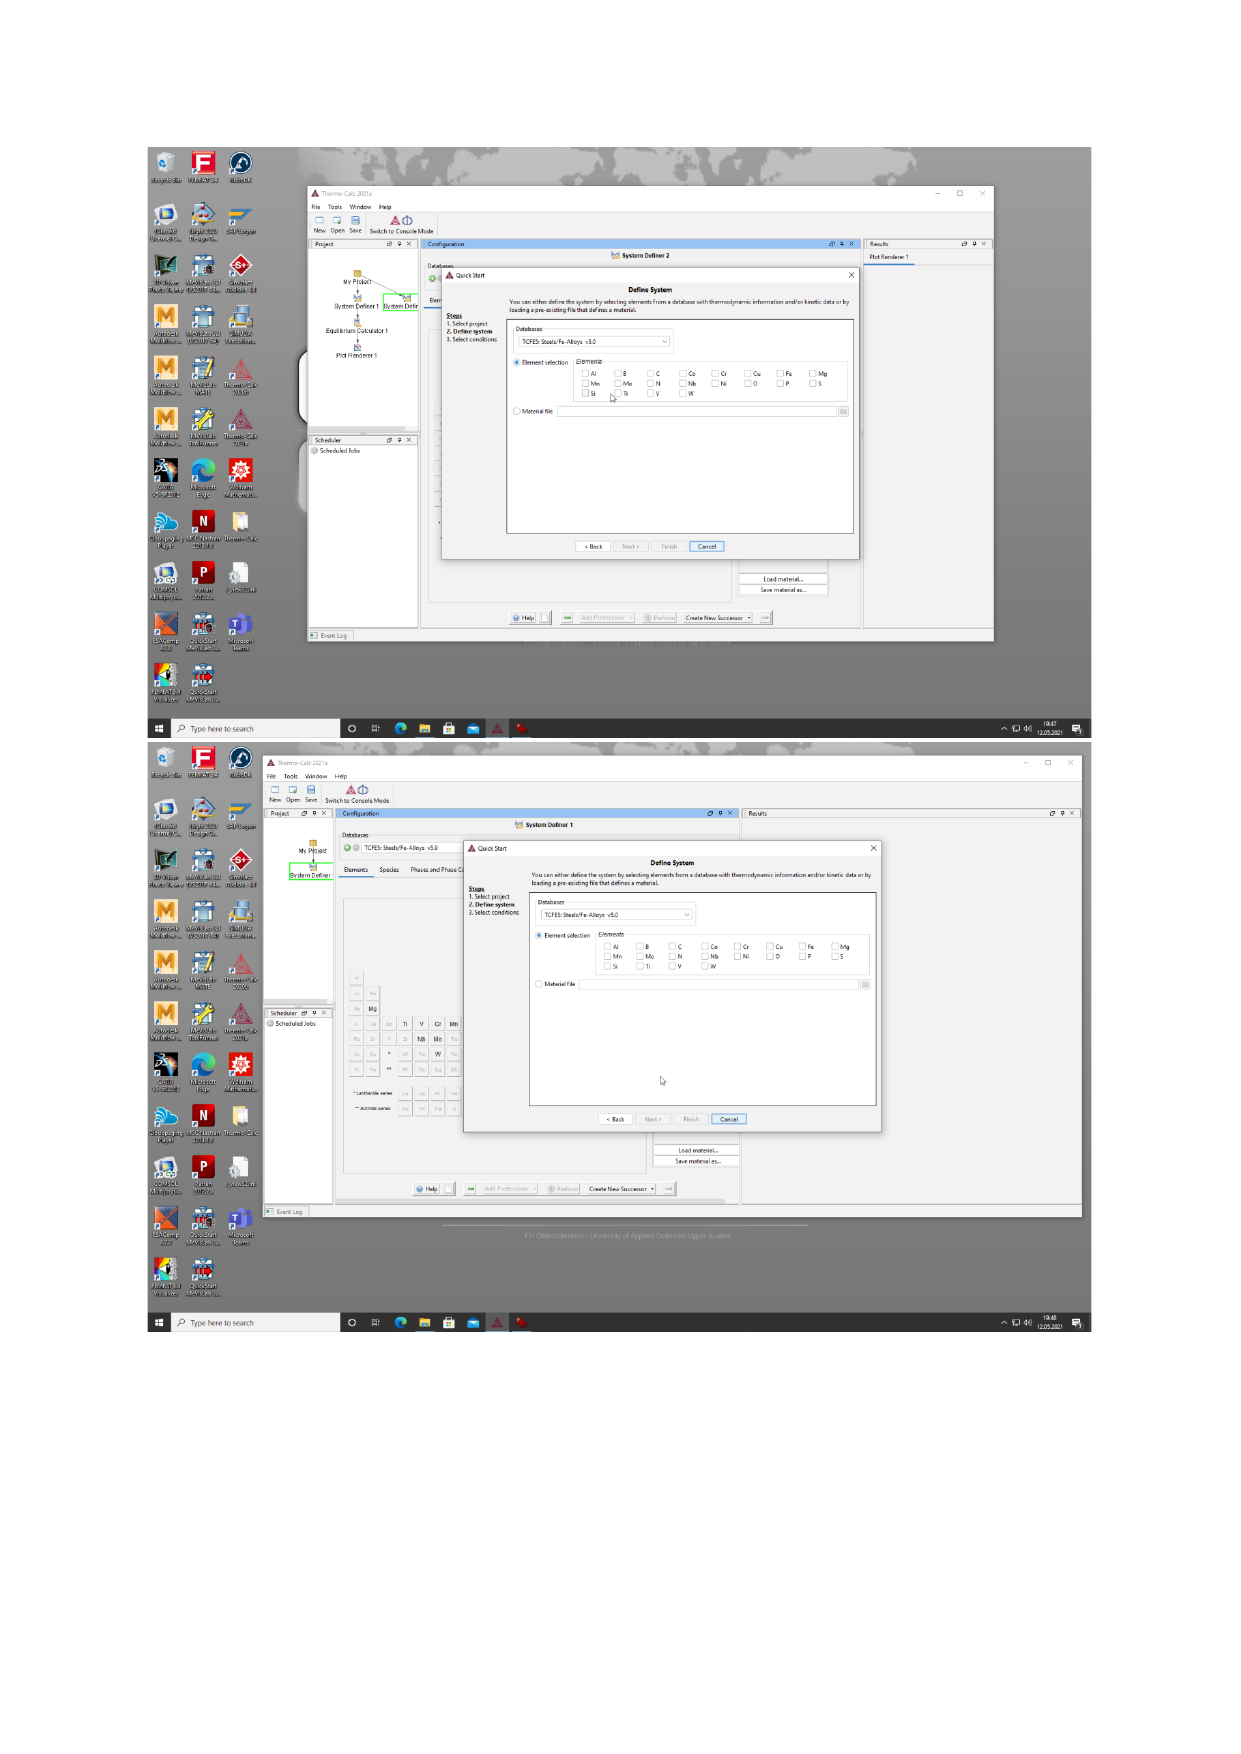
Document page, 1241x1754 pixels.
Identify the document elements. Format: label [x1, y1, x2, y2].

picture [147, 742, 1092, 1332]
picture [147, 147, 1092, 738]
